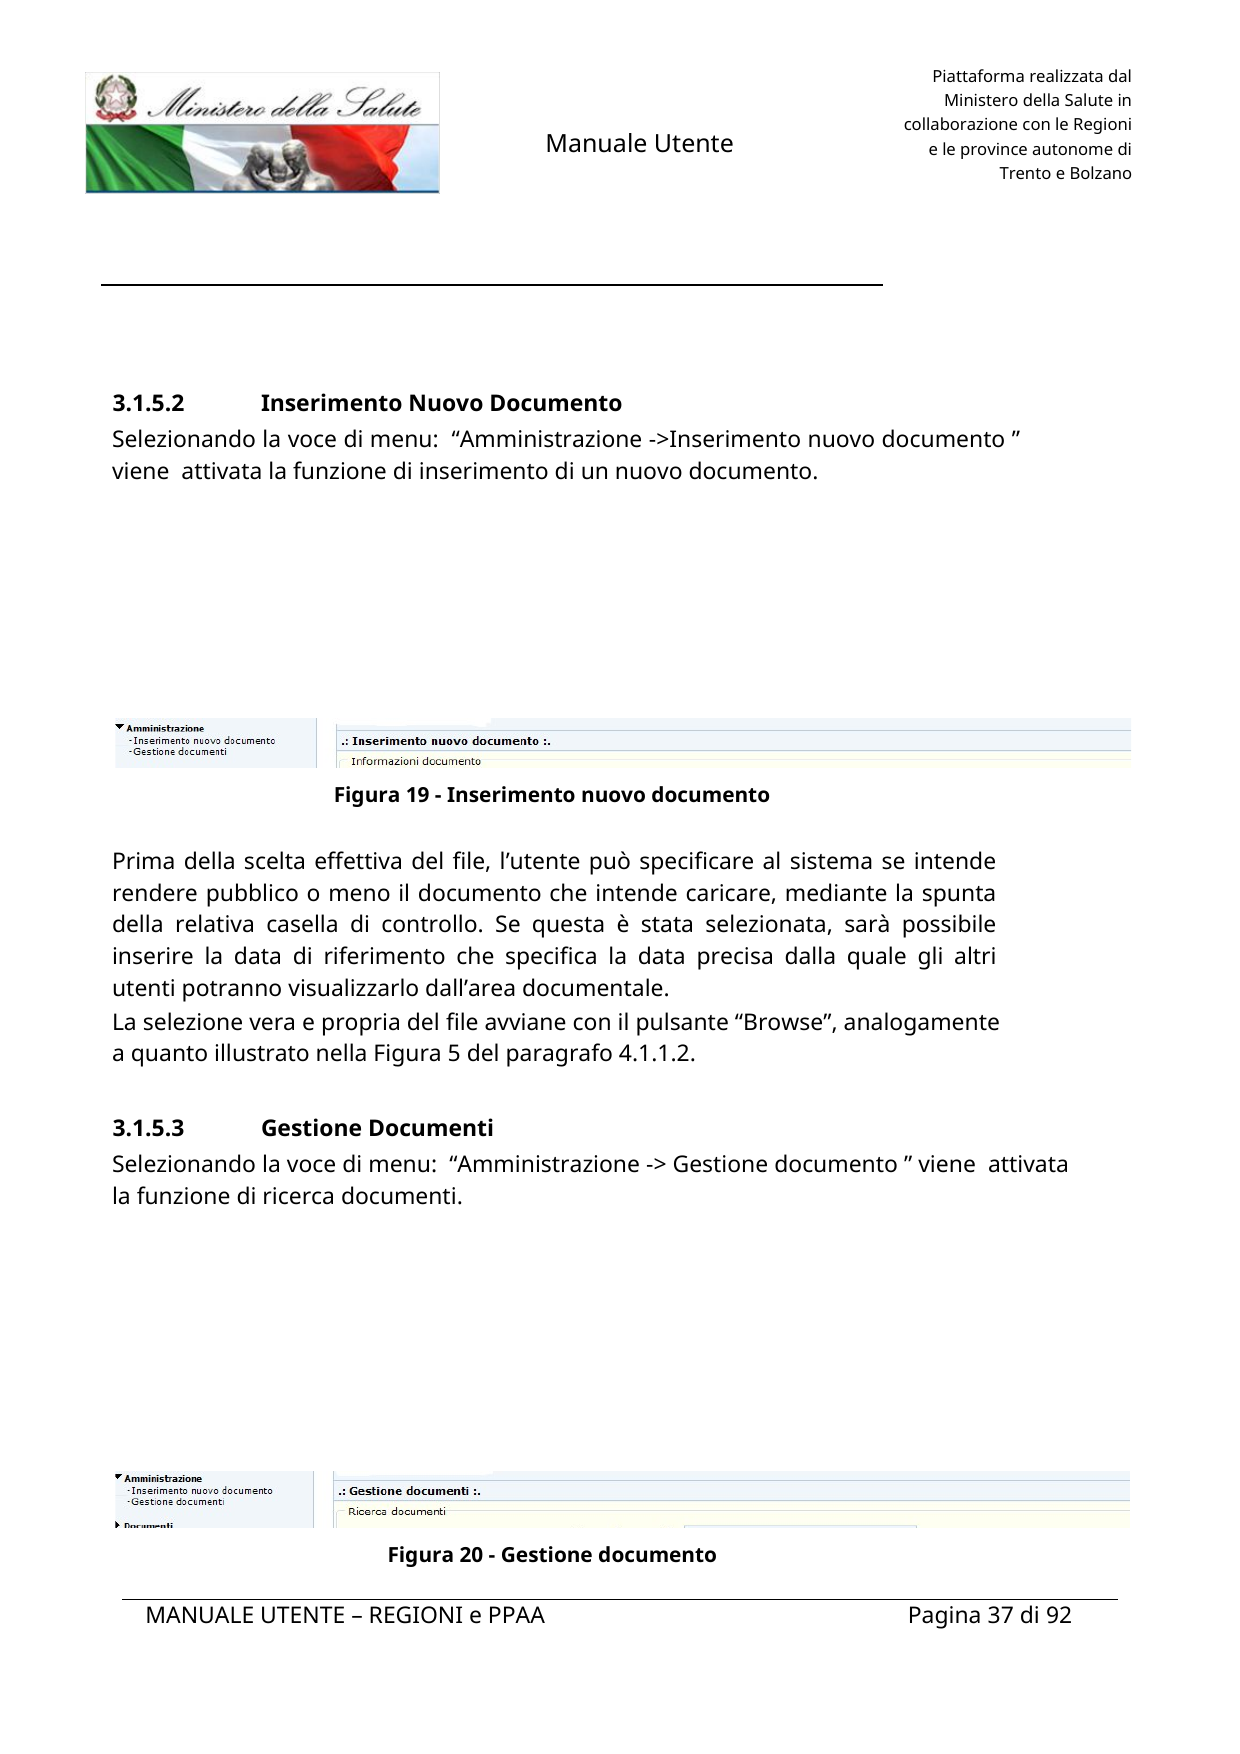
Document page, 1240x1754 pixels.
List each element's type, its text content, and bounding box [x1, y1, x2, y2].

text Figura 19 - Inserimento nuovo documento [112, 781, 997, 809]
subtitle 3.1.5.2 Inserimento Nuovo Documento [112, 387, 1078, 418]
subtitle 3.1.5.3 Gestione Documenti [112, 1112, 1078, 1143]
text Prima della scelta effettiva del file, l’utente può specificare al sistema se intende rendere pubblico o meno il documento che intende caricare, mediante la spunta della relativa casella di controllo. Se questa è stata selezionata, sarà possibile inserire la data di riferimento che specifica la data precisa dalla quale gli altri utenti potranno visualizzarlo dall’area documentale. [112, 845, 998, 1003]
text Selezionando la voce di menu: “Amministrazione -> Gestione documento ” viene attivata la funzione di ricerca documenti. [112, 1148, 1069, 1212]
text Selezionando la voce di menu: “Amministrazione ->Inserimento nuovo documento ” viene attivata la funzione di inserimento di un nuovo documento. [112, 423, 1021, 486]
text La selezione vera e propria del file avviane con il pulsante “Browse”, analogamente a quanto illustrato nella Figura 5 del paragrafo 4.1.1.2. [112, 1006, 1000, 1069]
text Figura 20 - Gestione documento [112, 1540, 997, 1569]
